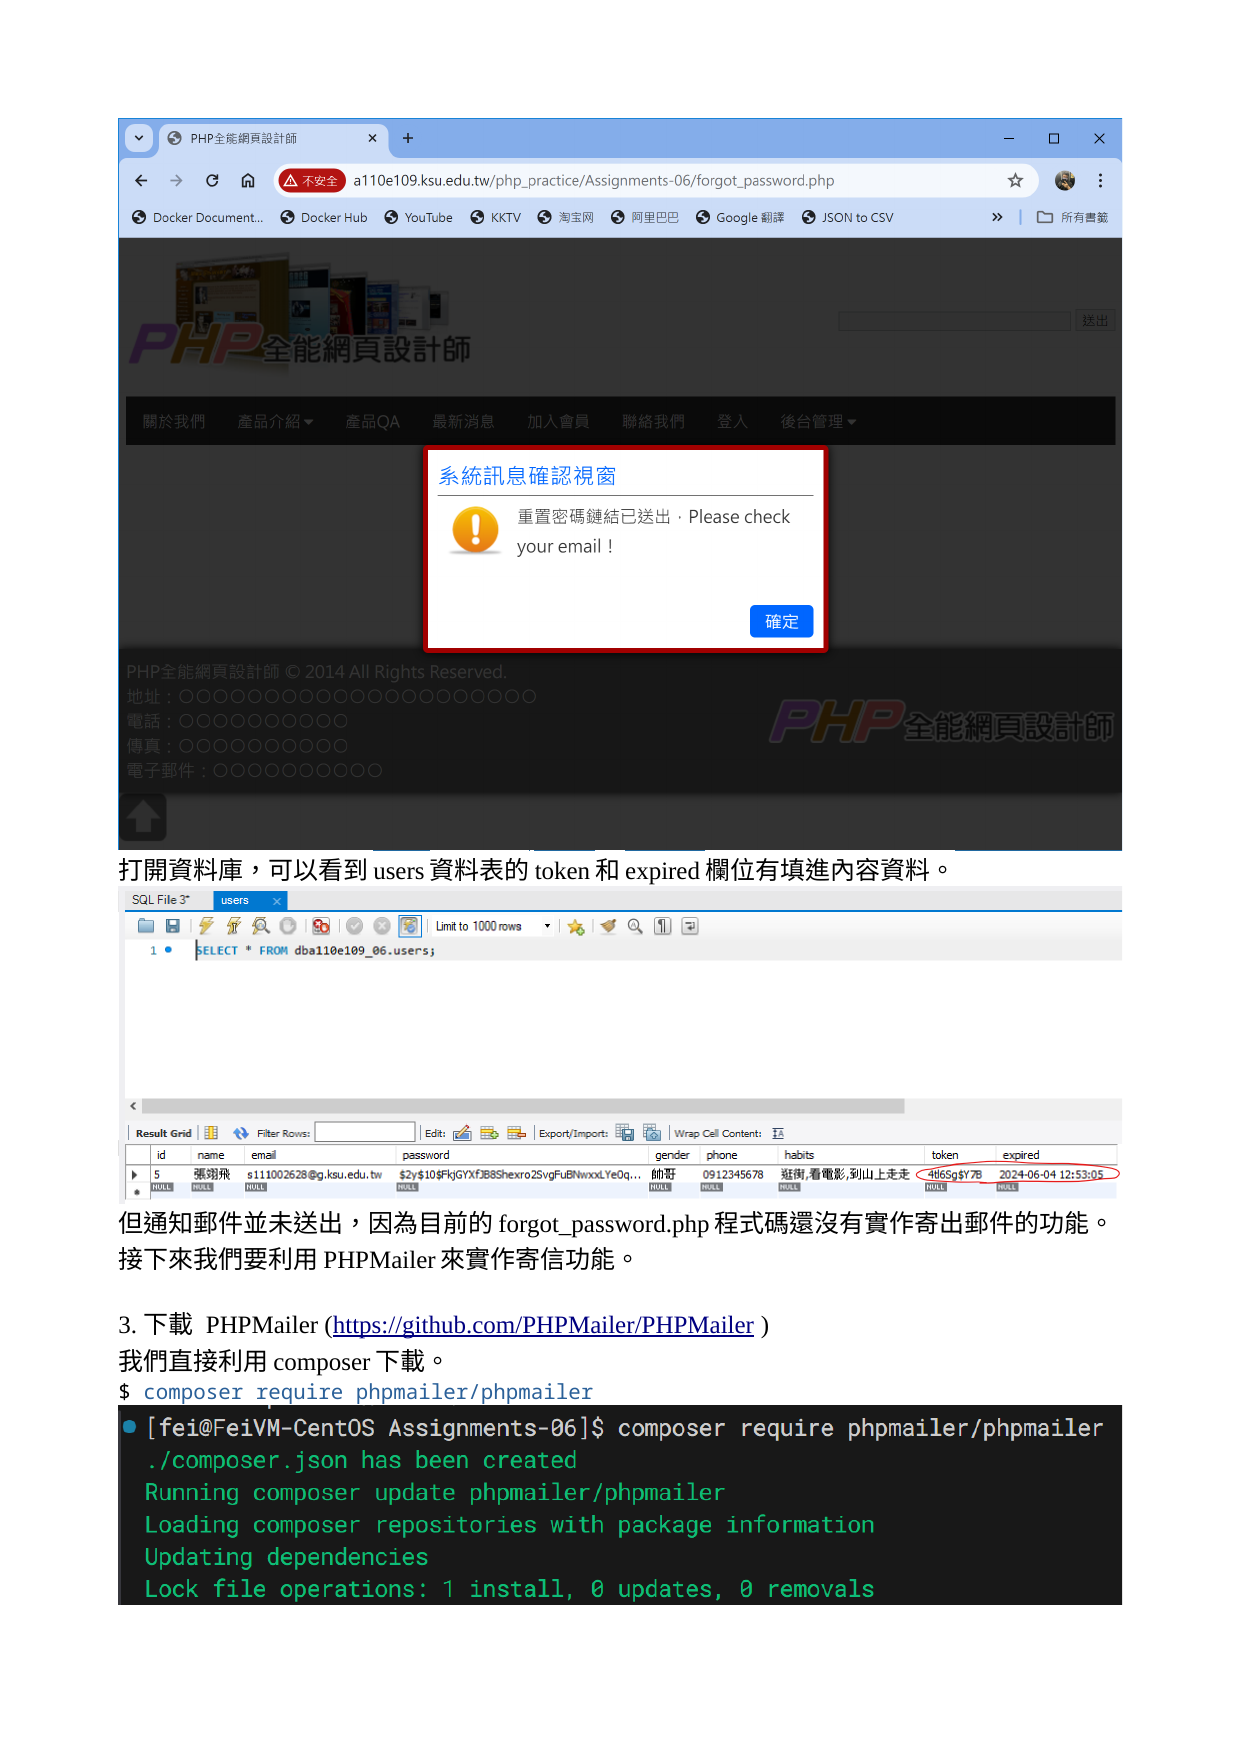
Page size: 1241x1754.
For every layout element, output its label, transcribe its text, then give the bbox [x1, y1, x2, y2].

text 我們直接利用composer下載。 [118, 1341, 1122, 1377]
text 3. 下載 PHPMailer (https://github.com/PHPMailer/PHPMailer ) [118, 1305, 1122, 1341]
text $ composer require phpmailer/phpmailer [118, 1377, 1122, 1405]
text 但通知郵件並未送出，因為目前的forgot_password.php程式碼還沒有實作寄出郵件的功能。接下來我們要利用PHPMailer來實作寄信功能。 [118, 1204, 1122, 1276]
text 打開資料庫，可以看到users資料表的token和expired欄位有填進內容資料。 [118, 851, 1122, 886]
